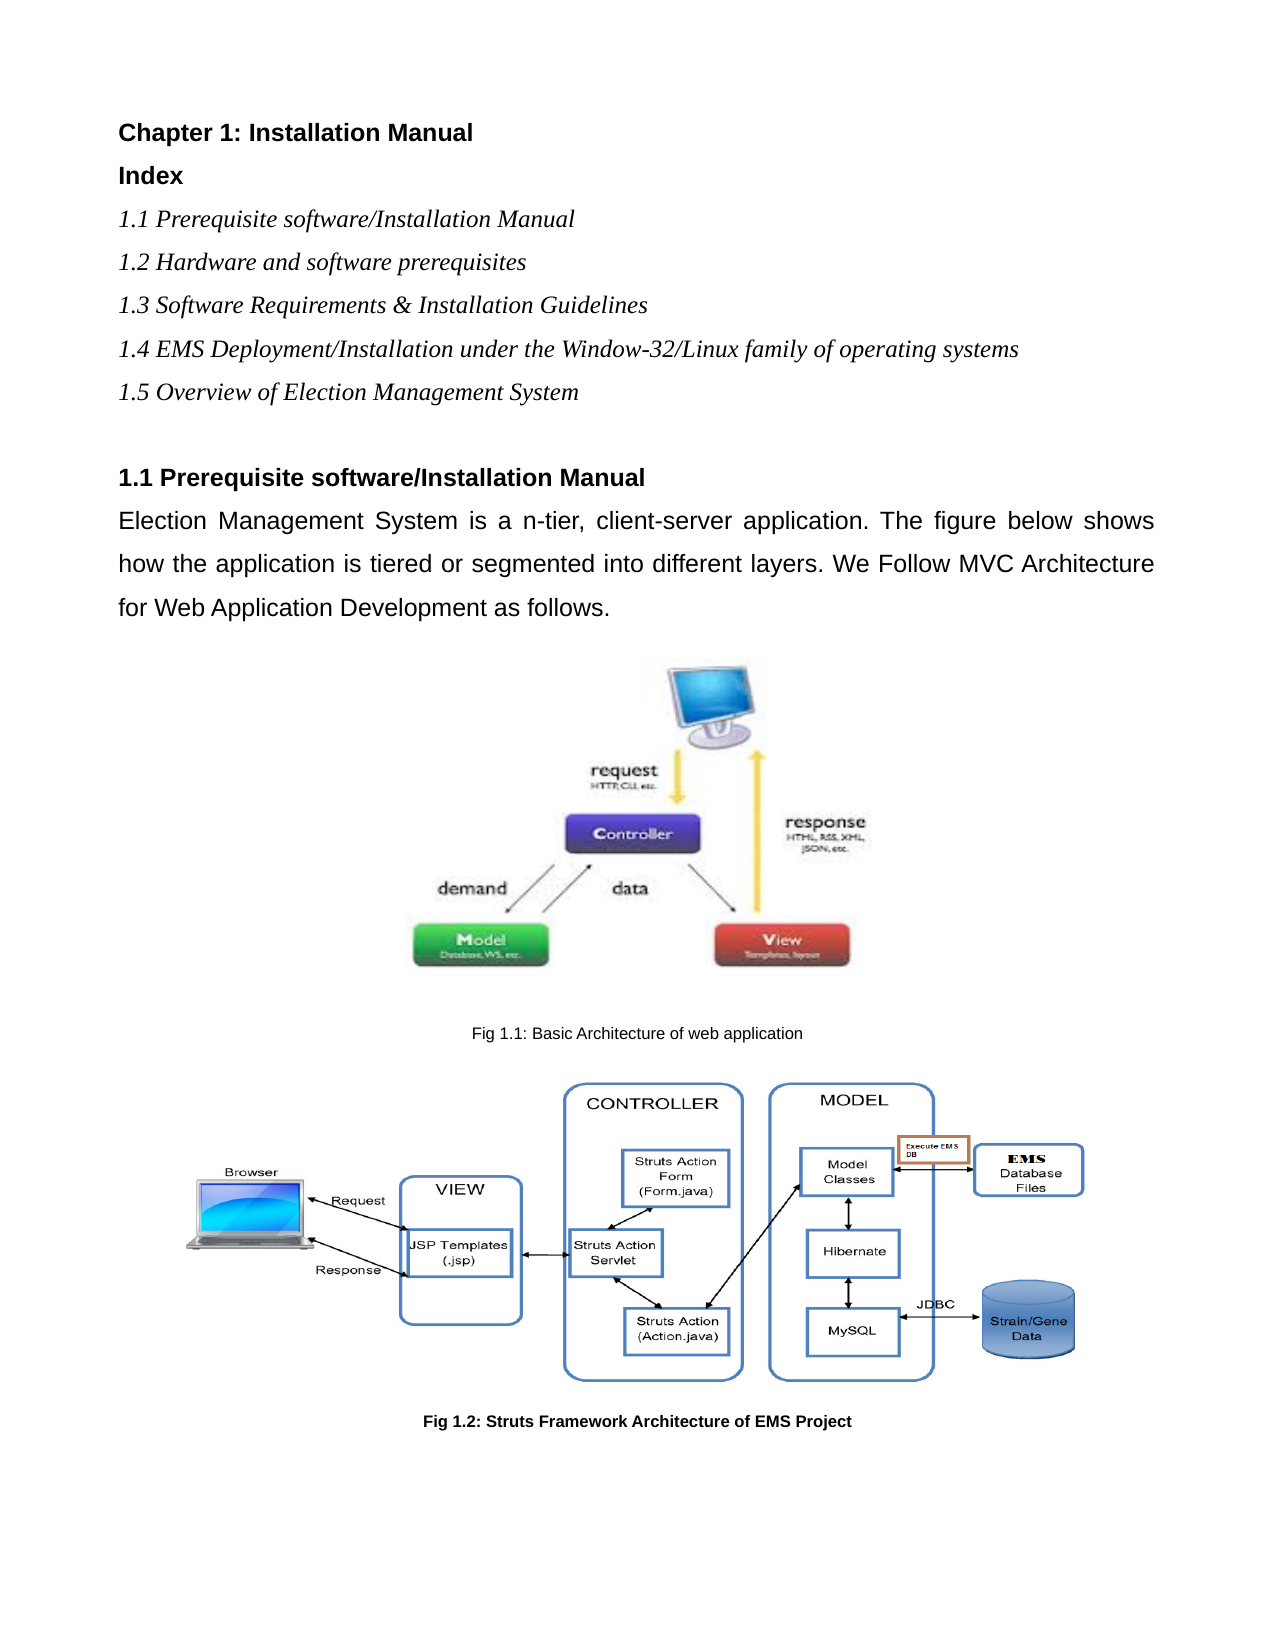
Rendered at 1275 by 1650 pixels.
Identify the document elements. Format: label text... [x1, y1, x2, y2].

text Chapter 1: Installation Manual [118, 118, 1157, 147]
text 1.1 Prerequisite software/Installation Manual [118, 463, 1157, 492]
text Fig 1.2: Struts Framework Architecture of EMS Project [118, 1412, 1157, 1431]
text Election Management System is a n-tier, client-server application. The figure below shows how the application is tiered or segmented into different layers. We Follow MVC Architecture for Web Application Development as follows. [118, 506, 1157, 621]
text Fig 1.1: Basic Architecture of web application [118, 1024, 1157, 1043]
text 1.1 Prerequisite software/Installation Manual [118, 204, 1157, 233]
text 1.3 Software Requirements & Installation Guidelines [118, 291, 1157, 319]
text 1.2 Hardware and software prerequisites [118, 247, 1157, 276]
text Index [118, 161, 1157, 190]
text 1.5 Overview of Election Management System [118, 377, 1157, 406]
picture [404, 657, 878, 981]
text 1.4 EMS Deployment/Installation under the Window-32/Linux family of operating systems [118, 334, 1157, 362]
